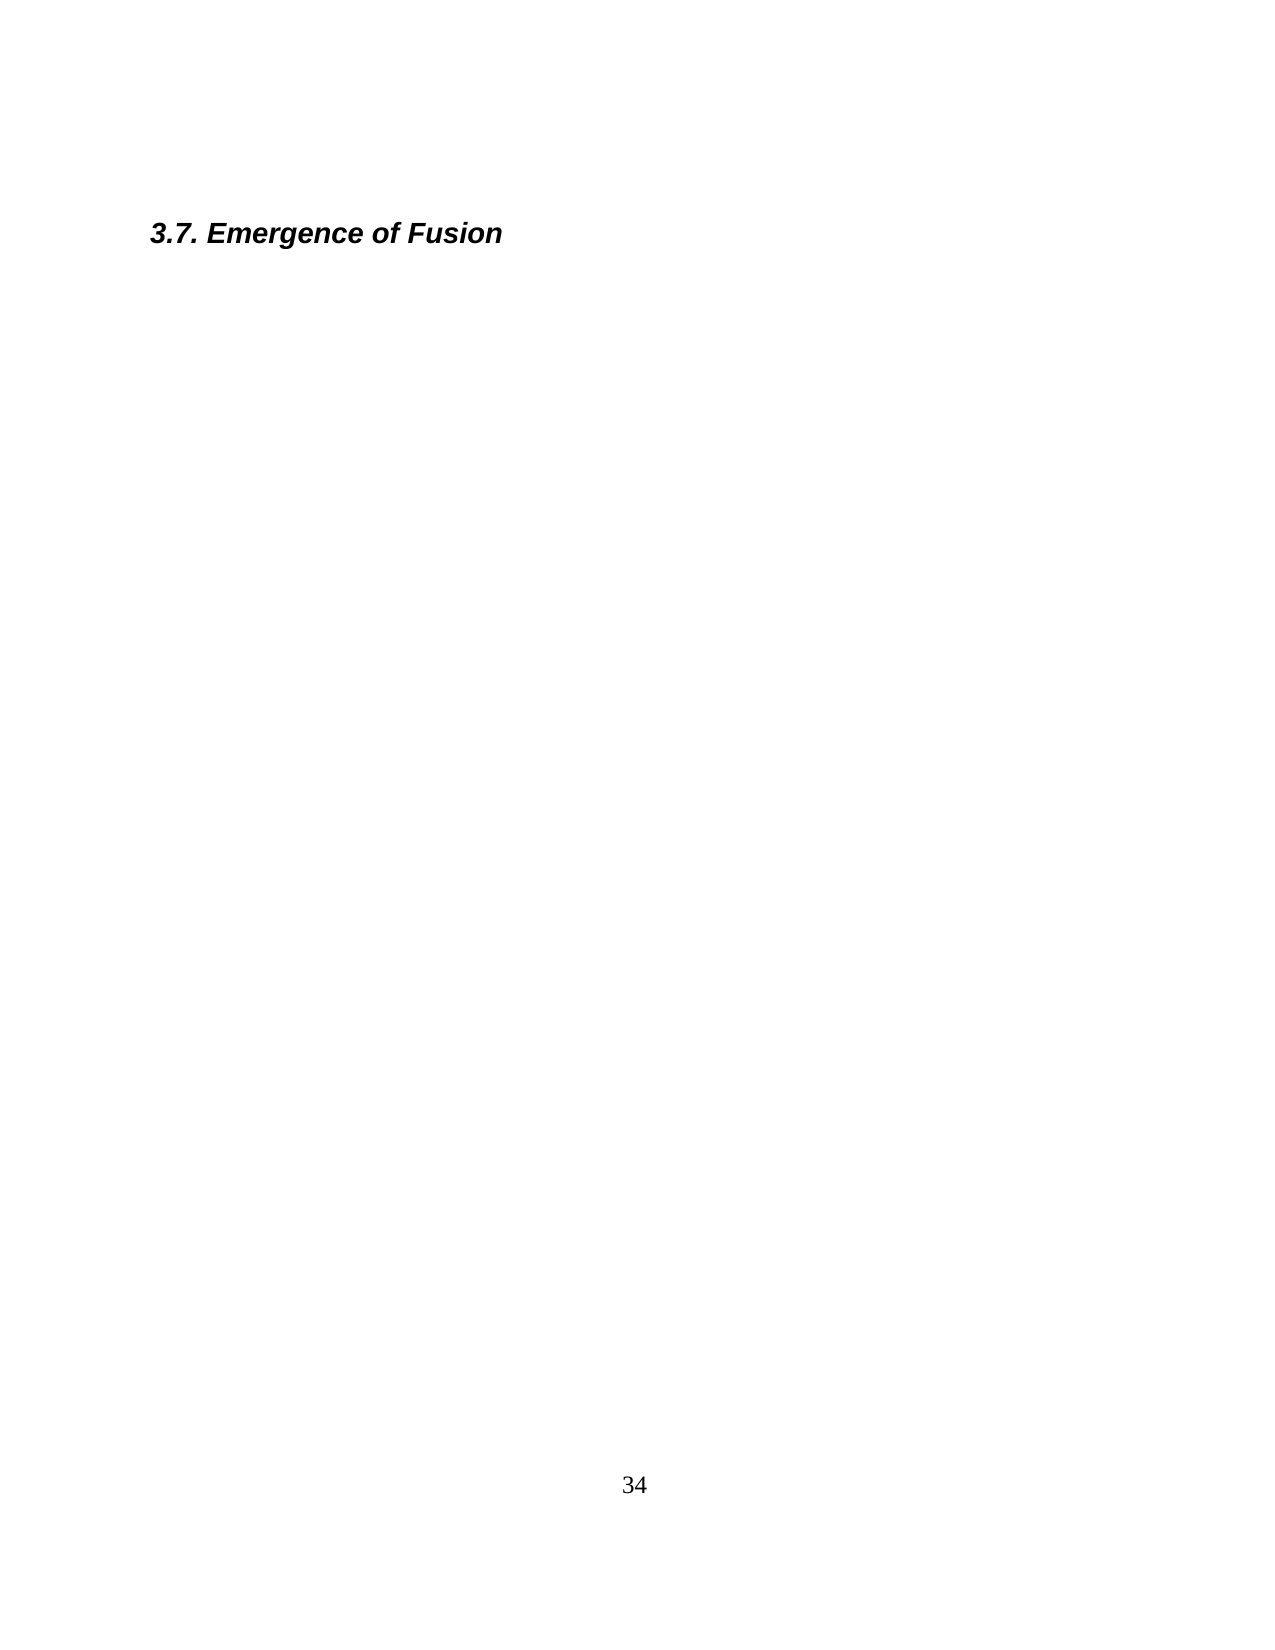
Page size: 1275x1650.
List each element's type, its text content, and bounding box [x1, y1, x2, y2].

subtitle 3.7. Emergence of Fusion [150, 216, 1125, 250]
